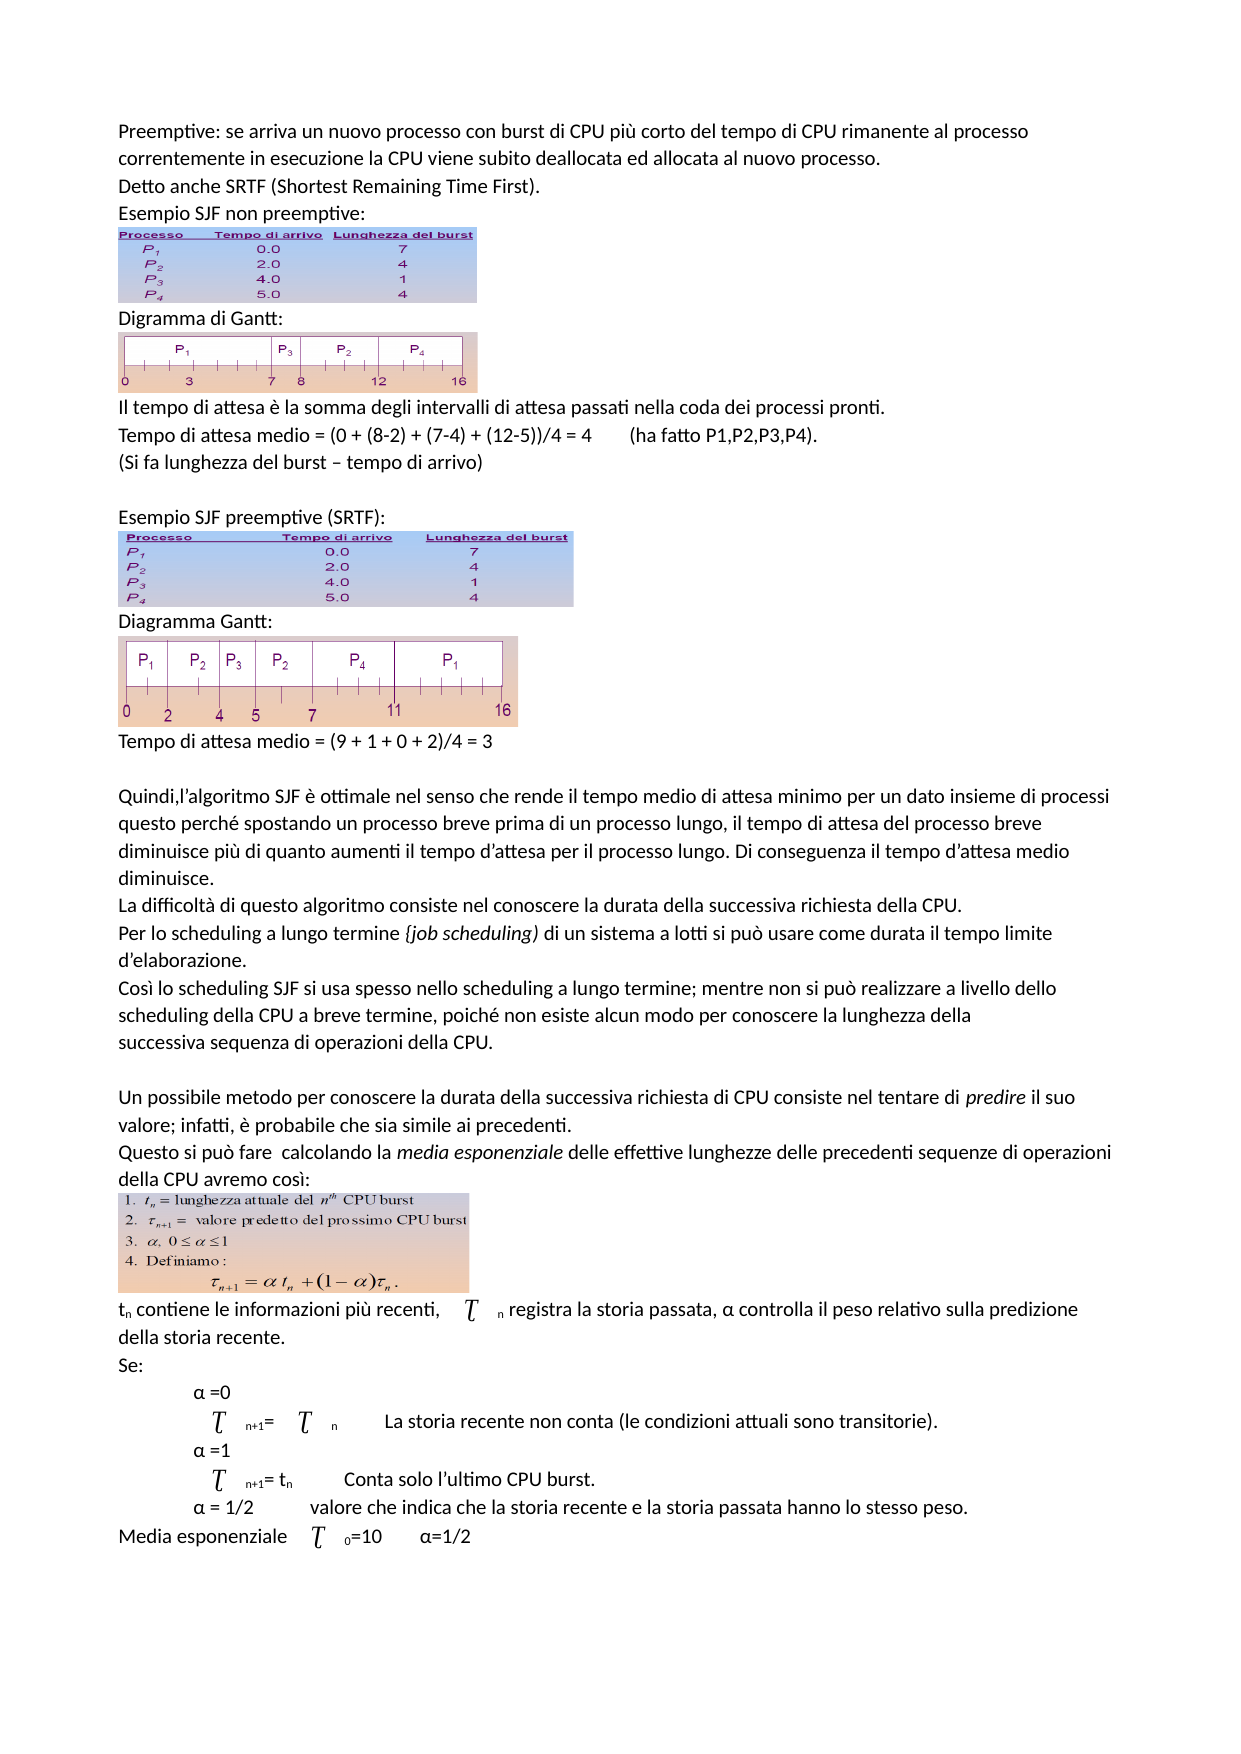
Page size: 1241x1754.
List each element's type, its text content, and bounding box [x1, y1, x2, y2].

text Diagramma Gantt: [118, 609, 1122, 634]
text Il tempo di attesa è la somma degli intervalli di attesa passati nella coda dei processi pronti. [118, 394, 1122, 420]
text (Si fa lunghezza del burst – tempo di arrivo) [118, 449, 1122, 475]
text Se: [118, 1352, 1122, 1377]
list α =0 [193, 1379, 1122, 1405]
text Un possibile metodo per conoscere la durata della successiva richiesta di CPU consiste nel tentare di predire il suo valore; infatti, è probabile che sia simile ai precedenti. [118, 1084, 1122, 1137]
text Preemptive: se arriva un nuovo processo con burst di CPU più corto del tempo di CPU rimanente al processo correntemente in esecuzione la CPU viene subito deallocata ed allocata al nuovo processo. [118, 118, 1122, 171]
text Così lo scheduling SJF si usa spesso nello scheduling a lungo termine; mentre non si può realizzare a livello dello scheduling della CPU a breve termine, poiché non esiste alcun modo per conoscere la lunghezza della [118, 975, 1122, 1028]
list n+1= n La storia recente non conta (le condizioni attuali sono transitorie). [193, 1407, 1122, 1435]
text Esempio SJF non preemptive: [118, 200, 1122, 226]
text Digramma di Gantt: [118, 305, 1122, 330]
text Media esponenziale 0=10 α=1/2 [118, 1522, 1122, 1549]
text tn contiene le informazioni più recenti, n registra la storia passata, α controlla il peso relativo sulla predizione della storia recente. [118, 1295, 1122, 1350]
text Tempo di attesa medio = (0 + (8-2) + (7-4) + (12-5))/4 = 4 (ha fatto P1,P2,P3,P4). [118, 422, 1122, 447]
text Esempio SJF preemptive (SRTF): [118, 504, 1122, 529]
text Per lo scheduling a lungo termine {job scheduling) di un sistema a lotti si può usare come durata il tempo limite d’elaborazione. [118, 920, 1122, 973]
text Tempo di attesa medio = (9 + 1 + 0 + 2)/4 = 3 [118, 728, 1122, 754]
text Detto anche SRTF (Shortest Remaining Time First). [118, 173, 1122, 198]
list n+1= tn Conta solo l’ultimo CPU burst. [193, 1464, 1122, 1492]
list α = 1/2 valore che indica che la storia recente e la storia passata hanno lo stesso peso. [193, 1494, 1122, 1520]
list α =1 [193, 1437, 1122, 1462]
text successiva sequenza di operazioni della CPU. [118, 1029, 1122, 1055]
text La difficoltà di questo algoritmo consiste nel conoscere la durata della successiva richiesta della CPU. [118, 893, 1122, 918]
text Questo si può fare calcolando la media esponenziale delle effettive lunghezze delle precedenti sequenze di operazioni della CPU avremo così: [118, 1139, 1122, 1192]
text Quindi,l’algoritmo SJF è ottimale nel senso che rende il tempo medio di attesa minimo per un dato insieme di processi questo perché spostando un processo breve prima di un processo lungo, il tempo di attesa del processo breve diminuisce più di quanto aumenti il tempo d’attesa per il processo lungo. Di conseguenza il tempo d’attesa medio diminuisce. [118, 783, 1122, 891]
